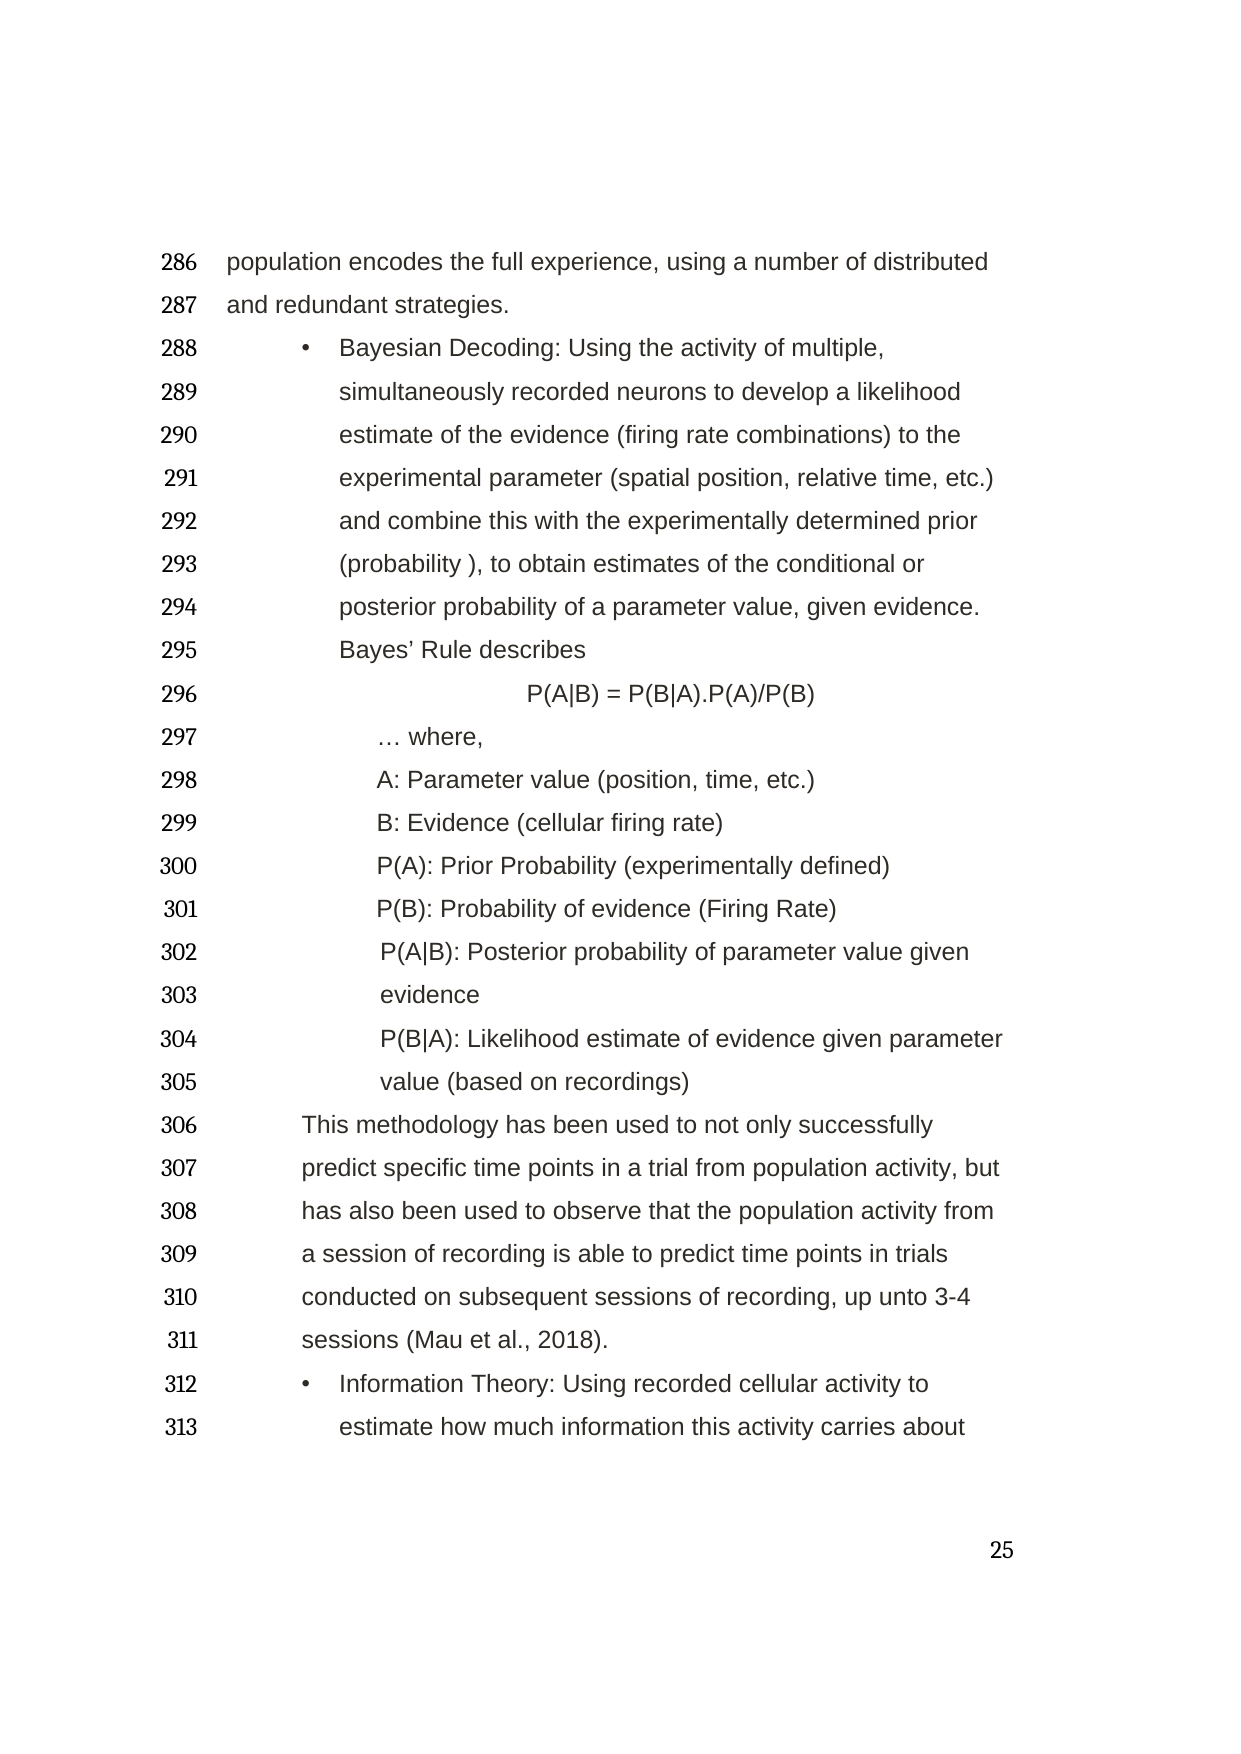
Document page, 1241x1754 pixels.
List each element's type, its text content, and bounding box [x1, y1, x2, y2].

text P(A|B): Posterior probability of parameter value given evidence [380, 937, 1014, 1009]
list Information Theory: Using recorded cellular activity to estimate how much information this activity carries about [301, 1368, 1014, 1441]
text population encodes the full experience, using a number of distributed and redundant strategies. [226, 247, 1014, 319]
list Bayesian Decoding: Using the activity of multiple, simultaneously recorded neurons to develop a likelihood estimate of the evidence (firing rate combinations) to the experimental parameter (spatial position, relative time, etc.) and combine this with the experimentally determined prior (probability ), to obtain estimates of the conditional or posterior probability of a parameter value, given evidence. Bayes’ Rule describes [301, 333, 1014, 664]
text P(A): Prior Probability (experimentally defined) [356, 851, 1014, 880]
text P(B): Probability of evidence (Firing Rate) [362, 894, 1014, 923]
text P(A|B) = P(B|A).P(A)/P(B) [486, 678, 1014, 707]
text This methodology has been used to not only successfully predict specific time points in a trial from population activity, but has also been used to observe that the population activity from a session of recording is able to predict time points in trials conducted on subsequent sessions of recording, up unto 3-4 sessions (Mau et al., 2018)⁠. [301, 1110, 1014, 1354]
text P(B|A): Likelihood estimate of evidence given parameter value (based on recordings) [380, 1023, 1014, 1095]
text … where, [321, 722, 1014, 750]
text B: Evidence (cellular firing rate) [362, 808, 1014, 837]
text A: Parameter value (position, time, etc.) [362, 765, 1014, 793]
